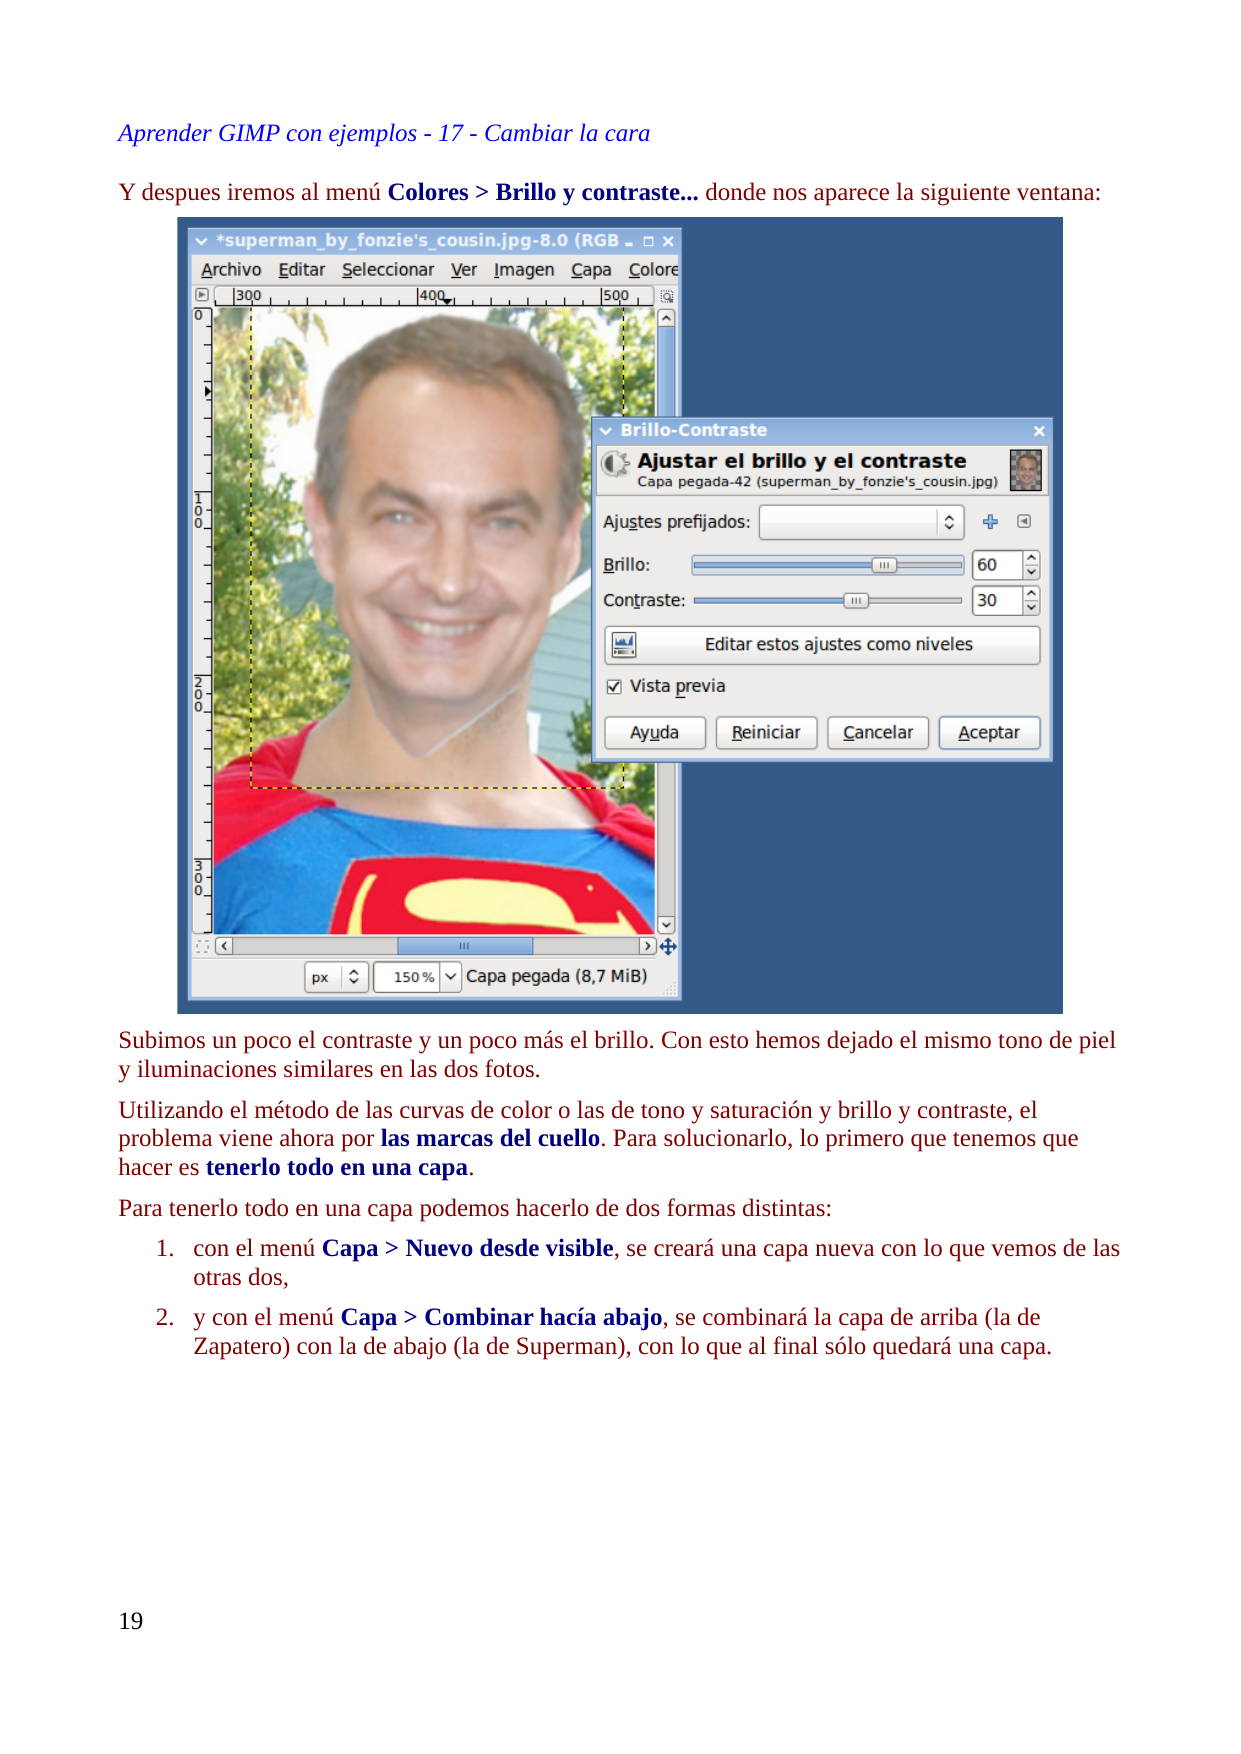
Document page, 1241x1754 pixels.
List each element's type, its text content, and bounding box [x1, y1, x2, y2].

picture [177, 217, 1063, 1014]
list y con el menú Capa > Combinar hacía abajo, se combinará la capa de arriba (la de Zapatero) con la de abajo (la de Superman), con lo que al final sólo quedará una capa. [156, 1302, 1122, 1360]
text Subimos un poco el contraste y un poco más el brillo. Con esto hemos dejado el mismo tono de piel y iluminaciones similares en las dos fotos. [118, 1025, 1122, 1083]
text Utilizando el método de las curvas de color o las de tono y saturación y brillo y contraste, el problema viene ahora por las marcas del cuello. Para solucionarlo, lo primero que tenemos que hacer es tenerlo todo en una capa. [118, 1095, 1122, 1181]
list con el menú Capa > Nuevo desde visible, se creará una capa nueva con lo que vemos de las otras dos, [156, 1233, 1122, 1291]
text Y despues iremos al menú Colores > Brillo y contraste... donde nos aparece la siguiente ventana: [118, 177, 1122, 206]
text Para tenerlo todo en una capa podemos hacerlo de dos formas distintas: [118, 1193, 1122, 1221]
